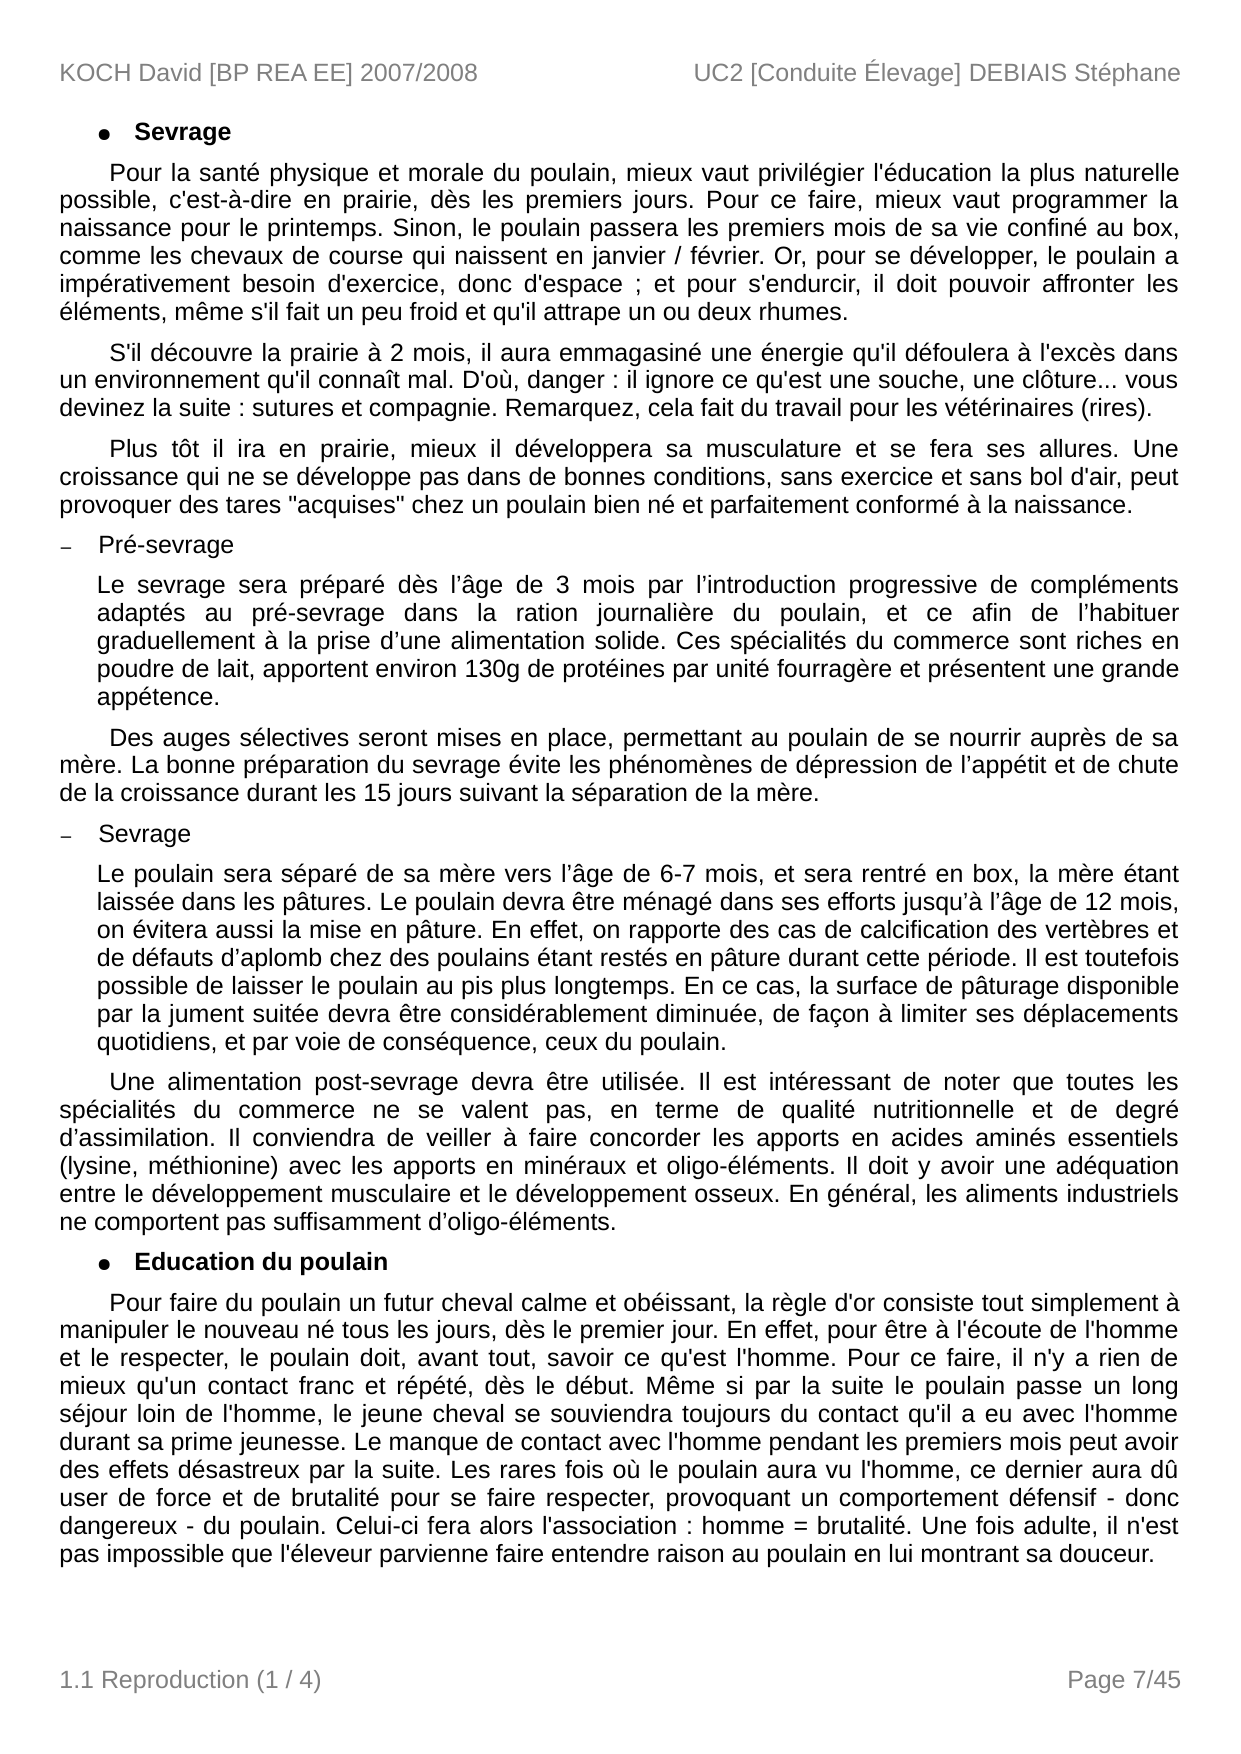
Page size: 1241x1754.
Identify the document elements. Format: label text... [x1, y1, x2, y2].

list Education du poulain [97, 1248, 1181, 1276]
list Sevrage [97, 118, 1181, 146]
text Plus tôt il ira en prairie, mieux il développera sa musculature et se fera ses allures. Une croissance qui ne se développe pas dans de bonnes conditions, sans exercice et sans bol d'air, peut provoquer des tares "acquises" chez un poulain bien né et parfaitement conformé à la naissance. [59, 435, 1181, 518]
text Pour faire du poulain un futur cheval calme et obéissant, la règle d'or consiste tout simplement à manipuler le nouveau né tous les jours, dès le premier jour. En effet, pour être à l'écoute de l'homme et le respecter, le poulain doit, avant tout, savoir ce qu'est l'homme. Pour ce faire, il n'y a rien de mieux qu'un contact franc et répété, dès le début. Même si par la suite le poulain passe un long séjour loin de l'homme, le jeune cheval se souviendra toujours du contact qu'il a eu avec l'homme durant sa prime jeunesse. Le manque de contact avec l'homme pendant les premiers mois peut avoir des effets désastreux par la suite. Les rares fois où le poulain aura vu l'homme, ce dernier aura dû user de force et de brutalité pour se faire respecter, provoquant un comportement défensif - donc dangereux - du poulain. Celui-ci fera alors l'association : homme = brutalité. Une fois adulte, il n'est pas impossible que l'éleveur parvienne faire entendre raison au poulain en lui montrant sa douceur. [59, 1288, 1181, 1568]
list Sevrage [59, 820, 1181, 848]
text Pour la santé physique et morale du poulain, mieux vaut privilégier l'éducation la plus naturelle possible, c'est-à-dire en prairie, dès les premiers jours. Pour ce faire, mieux vaut programmer la naissance pour le printemps. Sinon, le poulain passera les premiers mois de sa vie confiné au box, comme les chevaux de course qui naissent en janvier / février. Or, pour se développer, le poulain a impérativement besoin d'exercice, donc d'espace ; et pour s'endurcir, il doit pouvoir affronter les éléments, même s'il fait un peu froid et qu'il attrape un ou deux rhumes. [59, 158, 1181, 326]
list Pré-sevrage [59, 531, 1181, 559]
text Une alimentation post-sevrage devra être utilisée. Il est intéressant de noter que toutes les spécialités du commerce ne se valent pas, en terme de qualité nutritionnelle et de degré d’assimilation. Il conviendra de veiller à faire concorder les apports en acides aminés essentiels (lysine, méthionine) avec les apports en minéraux et oligo-éléments. Il doit y avoir une adéquation entre le développement musculaire et le développement osseux. En général, les aliments industriels ne comportent pas suffisamment d’oligo-éléments. [59, 1068, 1181, 1236]
text S'il découvre la prairie à 2 mois, il aura emmagasiné une énergie qu'il défoulera à l'excès dans un environnement qu'il connaît mal. D'où, danger : il ignore ce qu'est une souche, une clôture... vous devinez la suite : sutures et compagnie. Remarquez, cela fait du travail pour les vétérinaires (rires). [59, 338, 1181, 422]
list Le sevrage sera préparé dès l’âge de 3 mois par l’introduction progressive de compléments adaptés au pré-sevrage dans la ration journalière du poulain, et ce afin de l’habituer graduellement à la prise d’une alimentation solide. Ces spécialités du commerce sont riches en poudre de lait, apportent environ 130g de protéines par unité fourragère et présentent une grande appétence. [59, 571, 1181, 711]
list Le poulain sera séparé de sa mère vers l’âge de 6-7 mois, et sera rentré en box, la mère étant laissée dans les pâtures. Le poulain devra être ménagé dans ses efforts jusqu’à l’âge de 12 mois, on évitera aussi la mise en pâture. En effet, on rapporte des cas de calcification des vertèbres et de défauts d’aplomb chez des poulains étant restés en pâture durant cette période. Il est toutefois possible de laisser le poulain au pis plus longtemps. En ce cas, la surface de pâturage disponible par la jument suitée devra être considérablement diminuée, de façon à limiter ses déplacements quotidiens, et par voie de conséquence, ceux du poulain. [59, 860, 1181, 1056]
text Des auges sélectives seront mises en place, permettant au poulain de se nourrir auprès de sa mère. La bonne préparation du sevrage évite les phénomènes de dépression de l’appétit et de chute de la croissance durant les 15 jours suivant la séparation de la mère. [59, 723, 1181, 807]
